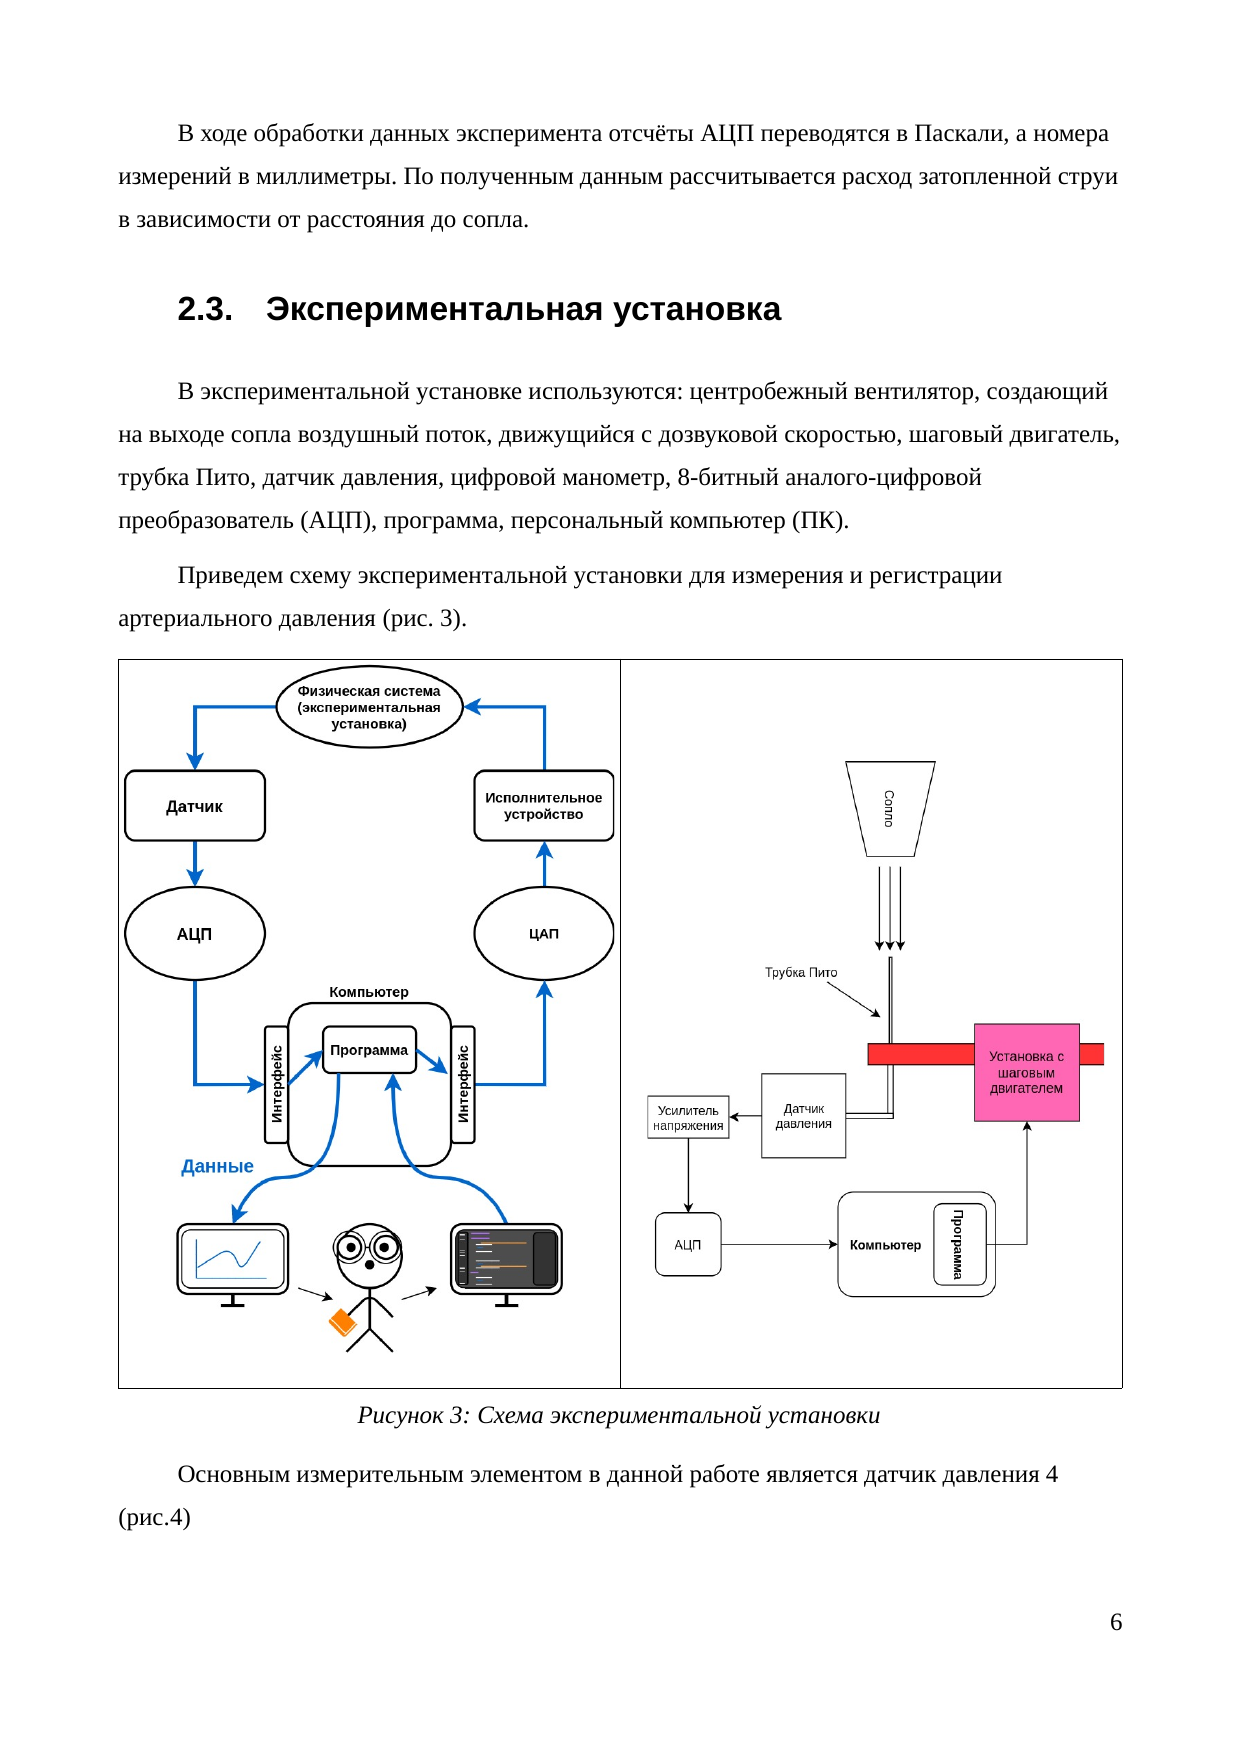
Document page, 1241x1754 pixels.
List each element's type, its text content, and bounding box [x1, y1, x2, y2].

text В ходе обработки данных эксперимента отсчёты АЦП переводятся в Паскали, а номера измерений в миллиметры. По полученным данным рассчитывается расход затопленной струи в зависимости от расстояния до сопла. [118, 118, 1122, 233]
text Рисунок 3: Схема экспериментальной установки [118, 1401, 1122, 1429]
picture [647, 761, 1105, 1298]
table_header [621, 660, 1122, 1388]
picture [123, 664, 615, 1354]
text В экспериментальной установке используются: центробежный вентилятор, создающий на выходе сопла воздушный поток, движущийся с дозвуковой скоростью, шаговый двигатель, трубка Пито, датчик давления, цифровой манометр, 8-битный аналого-цифровой преобразователь (АЦП), программа, персональный компьютер (ПК). [118, 376, 1122, 534]
subtitle Экспериментальная установка [118, 289, 1122, 327]
table_header [119, 660, 620, 1388]
text Основным измерительным элементом в данной работе является датчик давления 4 (рис.4) [118, 1459, 1122, 1531]
text Приведем схему экспериментальной установки для измерения и регистрации артериального давления (рис. 3). [118, 560, 1122, 632]
